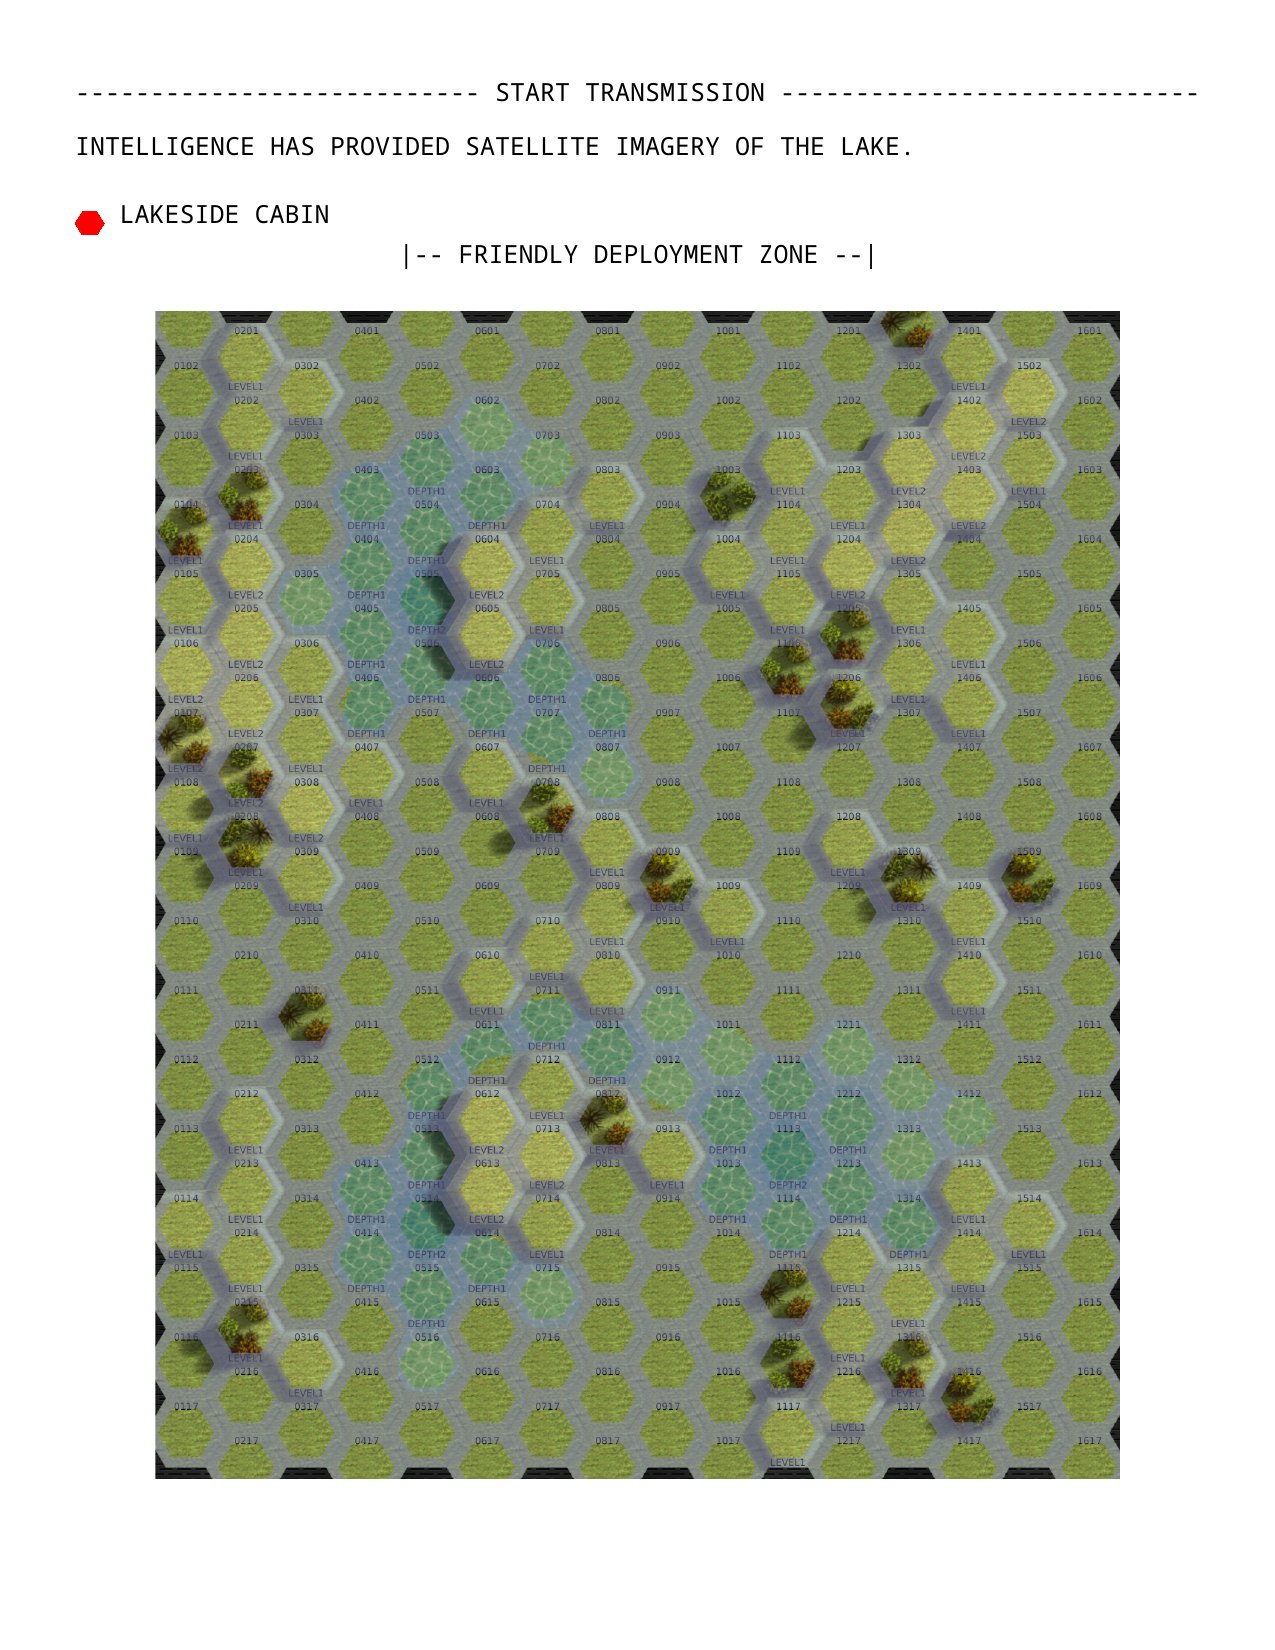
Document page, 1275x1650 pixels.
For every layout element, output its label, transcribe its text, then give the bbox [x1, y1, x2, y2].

text INTELLIGENCE HAS PROVIDED SATELLITE IMAGERY OF THE LAKE. [75, 128, 1200, 162]
text --------------------------- START TRANSMISSION ---------------------------- [75, 75, 1200, 109]
picture [155, 311, 1120, 1479]
text LAKESIDE CABIN [75, 196, 1200, 235]
